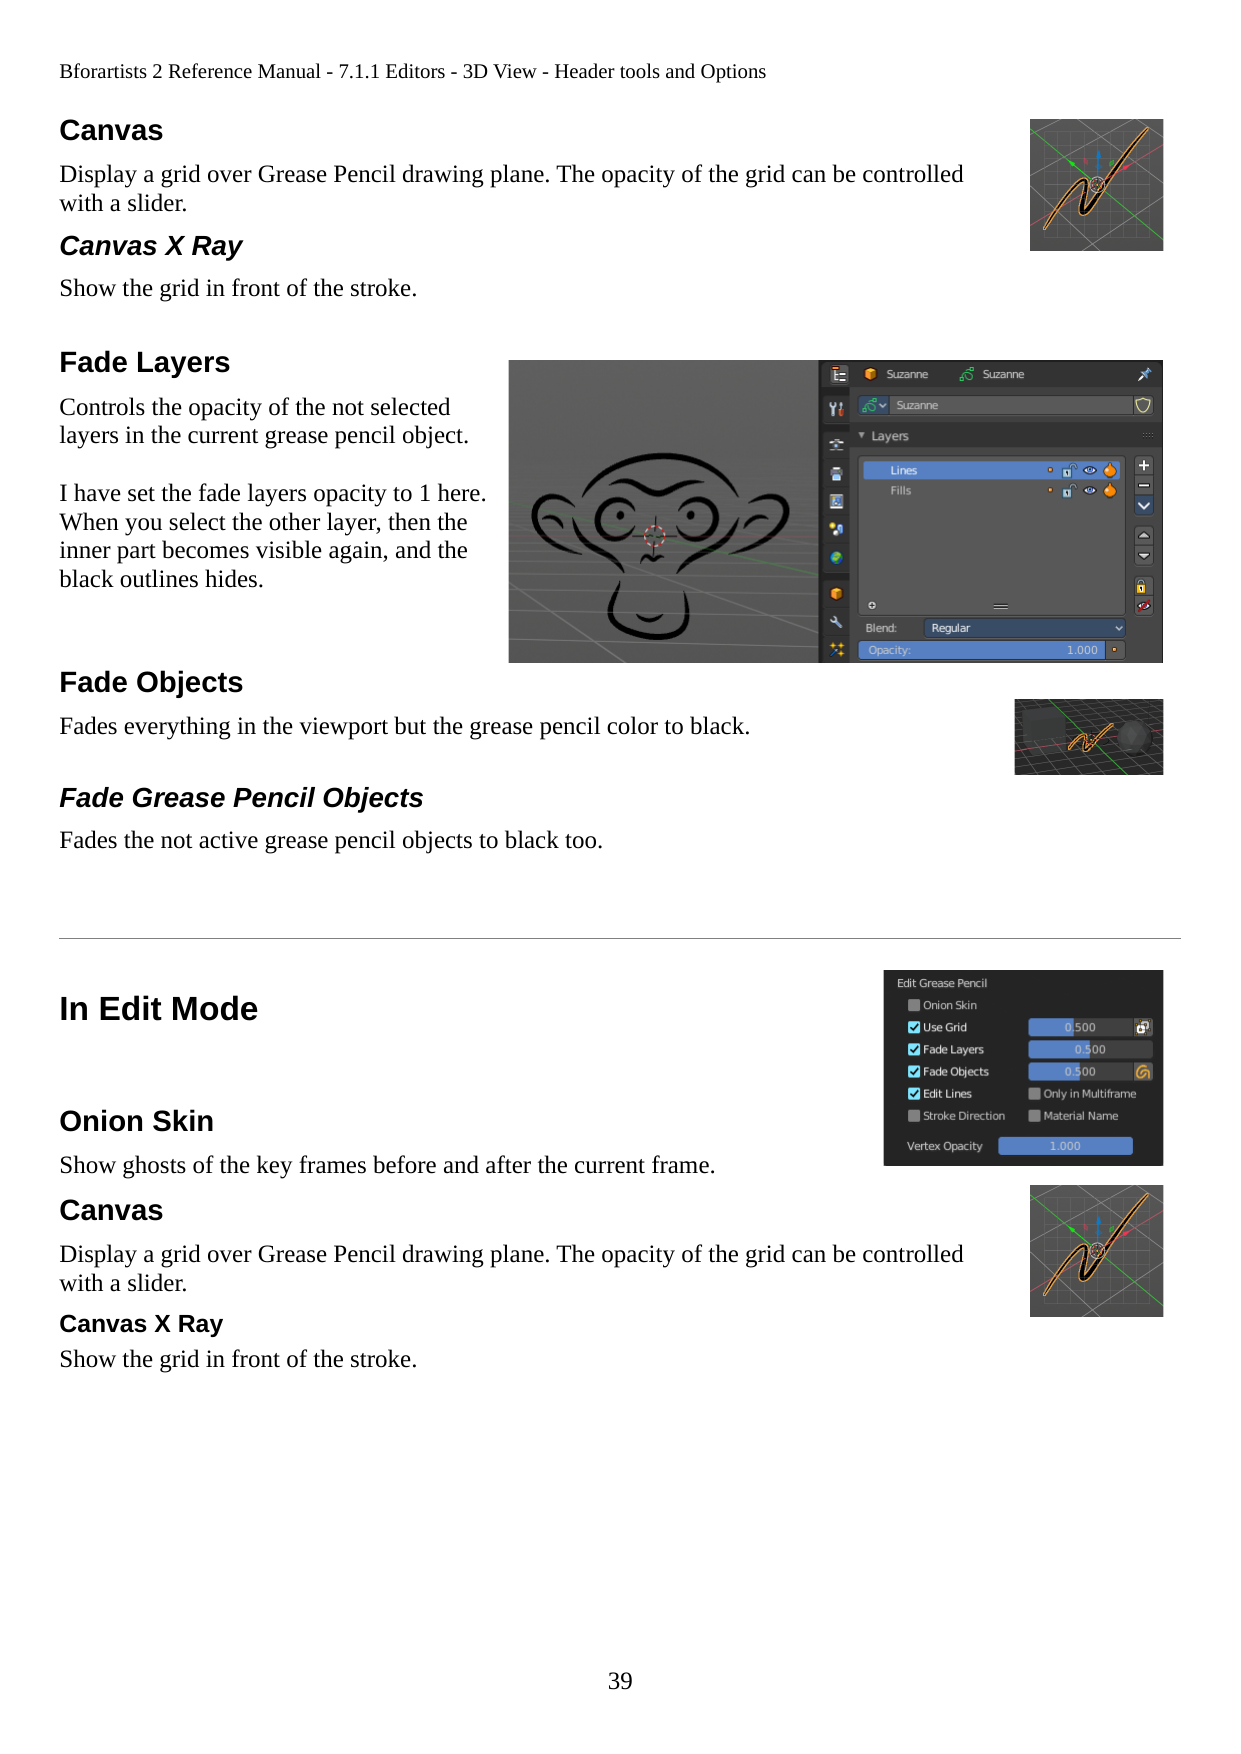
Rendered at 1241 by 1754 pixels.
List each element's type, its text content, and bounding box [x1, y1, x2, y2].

text Fades the not active grease pencil objects to black too. [59, 826, 1181, 854]
picture [1030, 119, 1164, 251]
subtitle In Edit Mode [59, 989, 883, 1027]
text I have set the fade layers opacity to 1 here. When you select the other layer, then the inner part becomes visible again, and the black outlines hides. [59, 478, 508, 593]
subtitle Canvas [59, 113, 1181, 146]
text Display a grid over Grease Pencil drawing plane. The opacity of the grid can be controlled with a slider. [59, 1239, 1030, 1297]
picture [1014, 699, 1164, 775]
subtitle Canvas X Ray [59, 229, 1181, 261]
subtitle [1164, 1193, 1181, 1227]
subtitle [1164, 1103, 1181, 1137]
picture [508, 360, 1164, 663]
subtitle Fade Layers [59, 345, 1181, 379]
subtitle Canvas X Ray [59, 1309, 1181, 1338]
text Display a grid over Grease Pencil drawing plane. The opacity of the grid can be controlled with a slider. [59, 159, 1030, 216]
picture [883, 970, 1164, 1166]
text Show the grid in front of the stroke. [59, 1344, 1181, 1373]
subtitle Fade Objects [59, 665, 1181, 699]
text Fades everything in the viewport but the grease pencil color to black. [59, 711, 1014, 740]
subtitle Fade Grease Pencil Objects [59, 781, 1181, 813]
text Show the grid in front of the stroke. [59, 273, 1181, 302]
subtitle [1164, 989, 1181, 1027]
picture [1030, 1185, 1164, 1317]
subtitle Canvas [59, 1193, 1030, 1227]
subtitle Onion Skin [59, 1103, 883, 1137]
text Show ghosts of the key frames before and after the current frame. [59, 1150, 1181, 1178]
text Controls the opacity of the not selected layers in the current grease pencil object. [59, 392, 508, 449]
